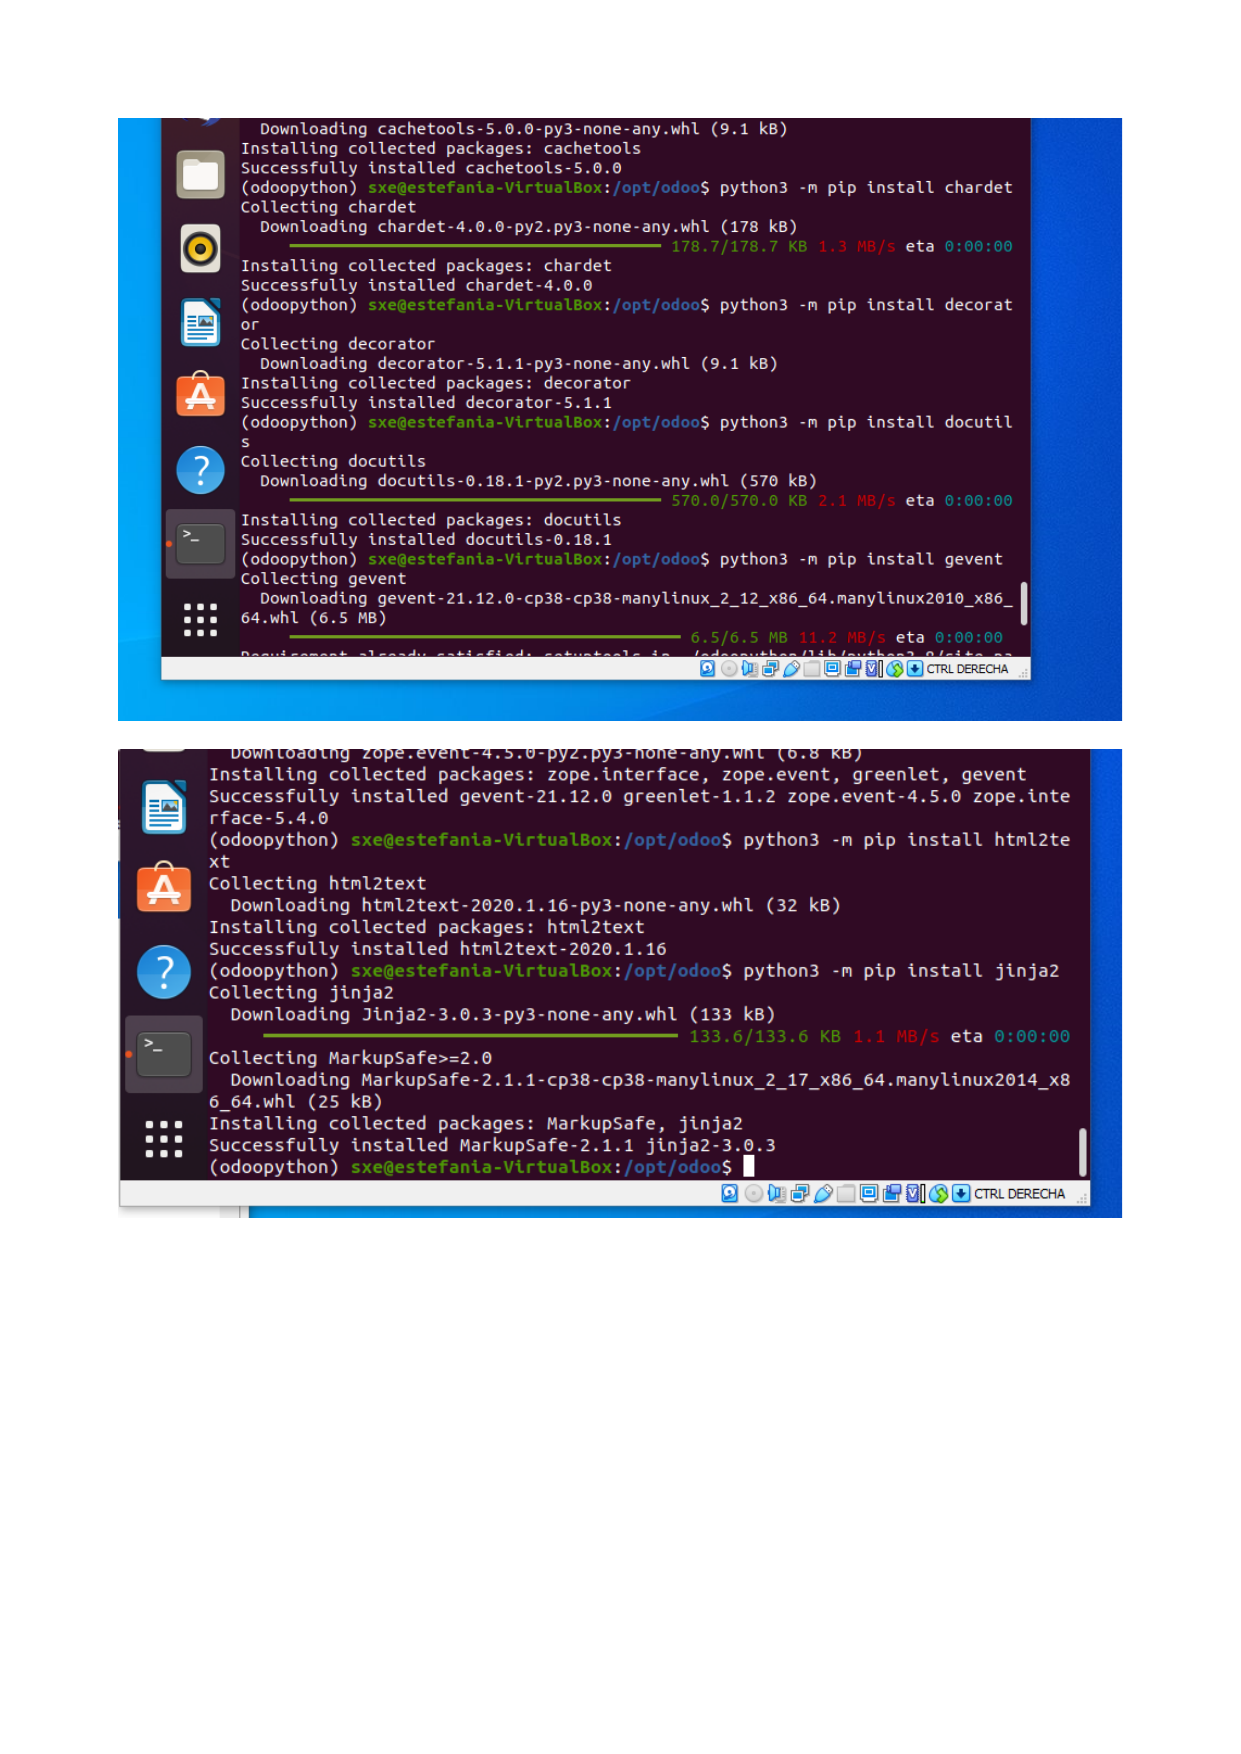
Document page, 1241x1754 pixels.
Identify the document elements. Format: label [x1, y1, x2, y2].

picture [118, 749, 1123, 1218]
picture [118, 118, 1123, 721]
